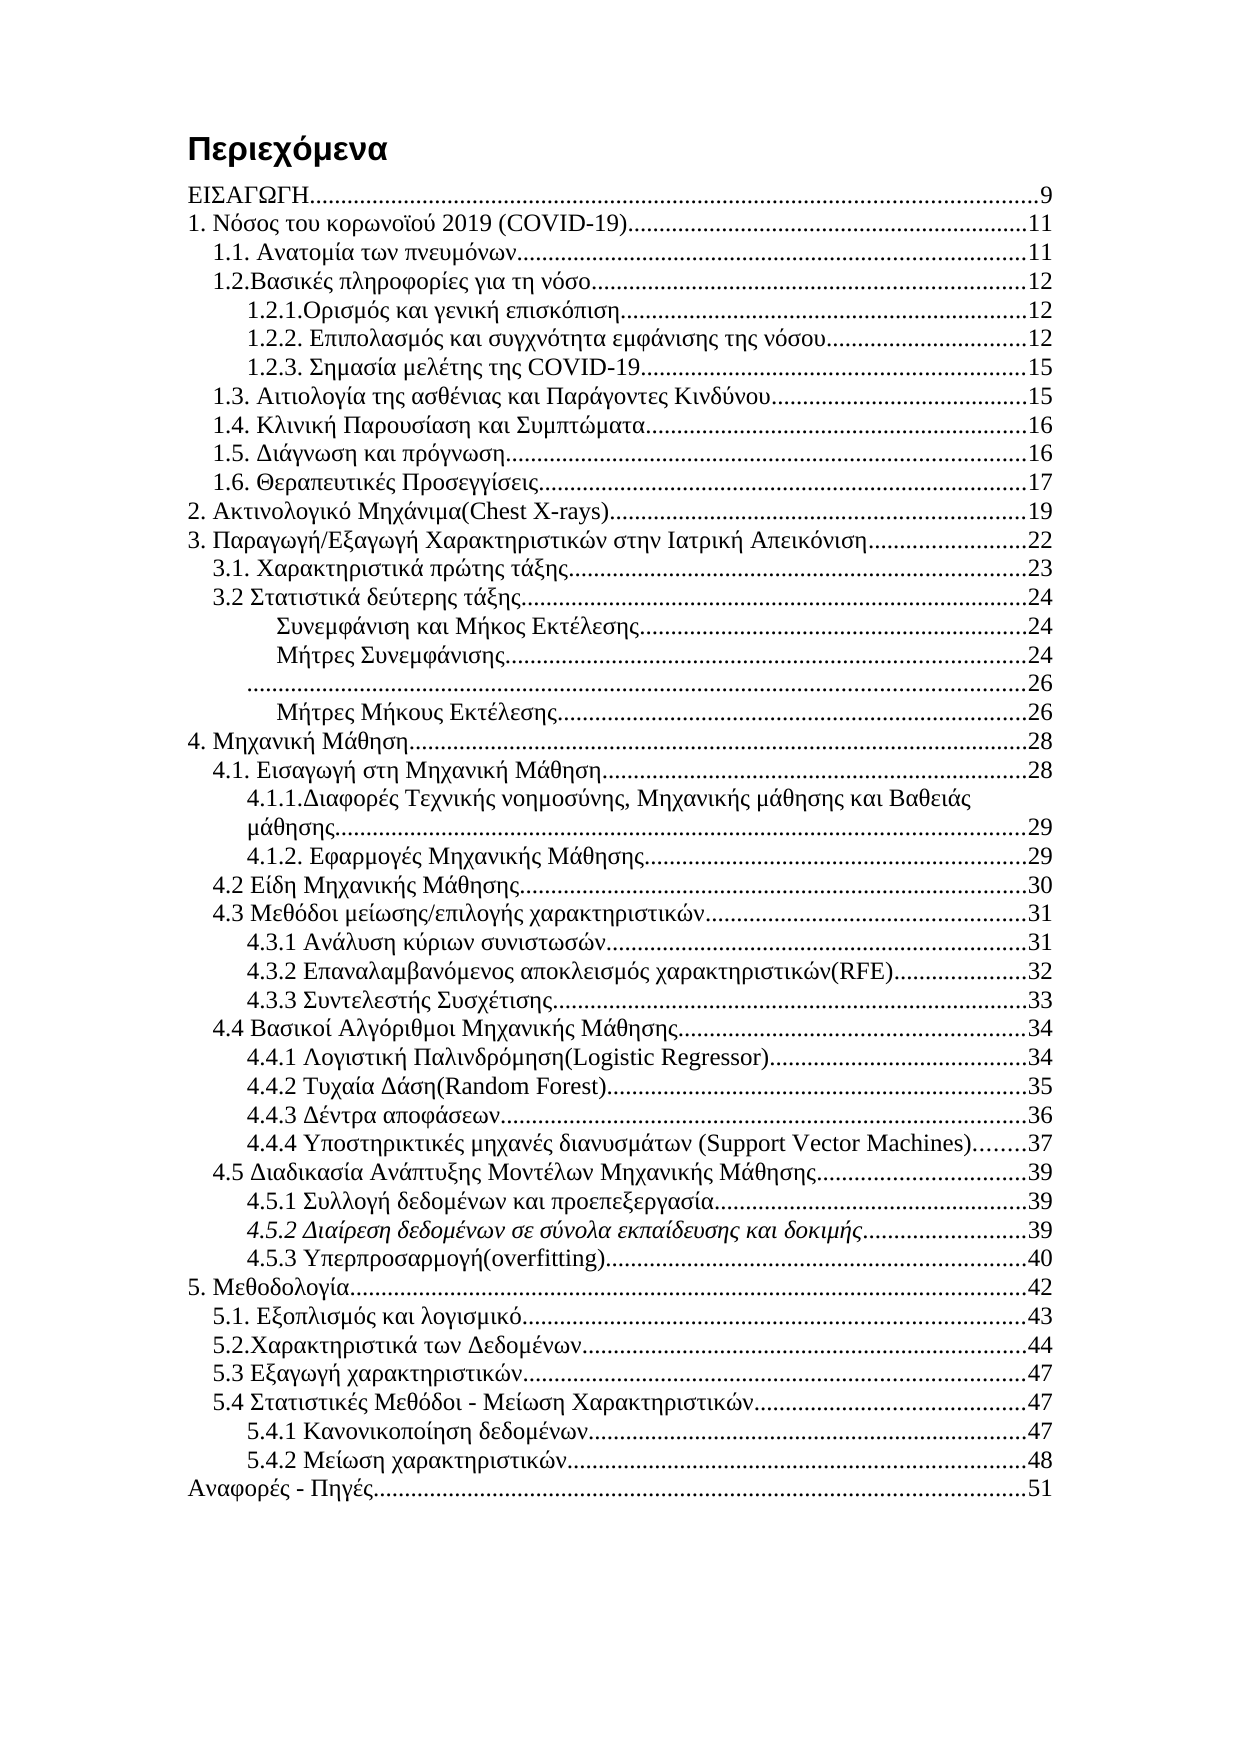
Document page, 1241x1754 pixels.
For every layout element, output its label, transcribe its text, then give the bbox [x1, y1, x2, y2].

text 5.3 Εξαγωγή χαρακτηριστικών 47 [212, 1358, 1053, 1387]
text 1.3. Αιτιολογία της ασθένιας και Παράγοντες Κινδύνου 15 [212, 381, 1053, 410]
text Μήτρες Μήκους Εκτέλεσης 26 [276, 697, 1053, 726]
text 4.3 Μεθόδοι μείωσης/επιλογής χαρακτηριστικών 31 [212, 898, 1053, 927]
text 3. Παραγωγή/Εξαγωγή Χαρακτηριστικών στην Ιατρική Απεικόνιση 22 [187, 525, 1053, 553]
text 5.4 Στατιστικές Μεθόδοι - Μείωση Χαρακτηριστικών 47 [212, 1387, 1053, 1416]
text 4. Μηχανική Μάθηση 28 [187, 726, 1053, 755]
text 1. Νόσος του κορωνοϊού 2019 (COVID-19) 11 [187, 208, 1053, 237]
text 5.2.Χαρακτηριστικά των Δεδομένων 44 [212, 1330, 1053, 1358]
text 4.3.2 Επαναλαμβανόμενος αποκλεισμός χαρακτηριστικών(RFE) 32 [247, 956, 1053, 985]
text 4.3.3 Συντελεστής Συσχέτισης 33 [247, 985, 1053, 1013]
text 4.4 Βασικοί Αλγόριθμοι Μηχανικής Μάθησης 34 [212, 1013, 1053, 1042]
text 4.3.1 Ανάλυση κύριων συνιστωσών 31 [247, 927, 1053, 956]
text 3.2 Στατιστικά δεύτερης τάξης 24 [212, 582, 1053, 611]
text 4.4.2 Τυχαία Δάση(Random Forest) 35 [247, 1071, 1053, 1100]
text 4.4.3 Δέντρα αποφάσεων 36 [247, 1100, 1053, 1128]
text ΕΙΣΑΓΩΓΗ 9 [187, 180, 1053, 208]
text Αναφορές - Πηγές 51 [187, 1473, 1053, 1502]
text 1.5. Διάγνωση και πρόγνωση 16 [212, 438, 1053, 467]
text 4.2 Είδη Μηχανικής Μάθησης 30 [212, 870, 1053, 898]
text 1.1. Ανατομία των πνευμόνων 11 [212, 237, 1053, 266]
text 4.5.2 Διαίρεση δεδομένων σε σύνολα εκπαίδευσης και δοκιμής 39 [247, 1215, 1053, 1243]
text 1.2.2. Επιπολασμός και συγχνότητα εμφάνισης της νόσου 12 [247, 323, 1053, 352]
text Συνεμφάνιση και Μήκος Εκτέλεσης 24 [276, 611, 1053, 640]
text 26 [247, 668, 1053, 697]
text 2. Ακτινολογικό Μηχάνιμα(Chest X-rays) 19 [187, 496, 1053, 525]
text 4.5 Διαδικασία Ανάπτυξης Μοντέλων Μηχανικής Μάθησης 39 [212, 1157, 1053, 1186]
text 4.5.1 Συλλογή δεδομένων και προεπεξεργασία 39 [247, 1186, 1053, 1215]
text Μήτρες Συνεμφάνισης 24 [276, 640, 1053, 668]
text 4.1.2. Εφαρμογές Μηχανικής Μάθησης 29 [247, 841, 1053, 870]
text 5.1. Εξοπλισμός και λογισμικό 43 [212, 1301, 1053, 1330]
text 1.6. Θεραπευτικές Προσεγγίσεις 17 [212, 467, 1053, 496]
text 5.4.1 Κανονικοποίηση δεδομένων 47 [247, 1416, 1053, 1445]
text 4.1.1.Διαφορές Τεχνικής νοημοσύνης, Μηχανικής μάθησης και Βαθειάς μάθησης 29 [247, 783, 1053, 841]
text 1.2.Βασικές πληροφορίες για τη νόσο 12 [212, 266, 1053, 295]
text 3.1. Χαρακτηριστικά πρώτης τάξης 23 [212, 553, 1053, 582]
text 1.4. Κλινική Παρουσίαση και Συμπτώματα 16 [212, 410, 1053, 438]
text 1.2.3. Σημασία μελέτης της COVID-19 15 [247, 352, 1053, 381]
text 5. Μεθοδολογία 42 [187, 1272, 1053, 1301]
text 4.5.3 Υπερπροσαρμογή(overfitting) 40 [247, 1243, 1053, 1272]
text 5.4.2 Μείωση χαρακτηριστικών 48 [247, 1445, 1053, 1473]
text 1.2.1.Ορισμός και γενική επισκόπιση 12 [247, 295, 1053, 323]
text 4.4.1 Λογιστική Παλινδρόμηση(Logistic Regressor) 34 [247, 1042, 1053, 1071]
text 4.4.4 Υποστηρικτικές μηχανές διανυσμάτων (Support Vector Machines) 37 [247, 1128, 1053, 1157]
subtitle Περιεχόμενα [187, 129, 1053, 167]
text 4.1. Εισαγωγή στη Μηχανική Μάθηση 28 [212, 755, 1053, 783]
